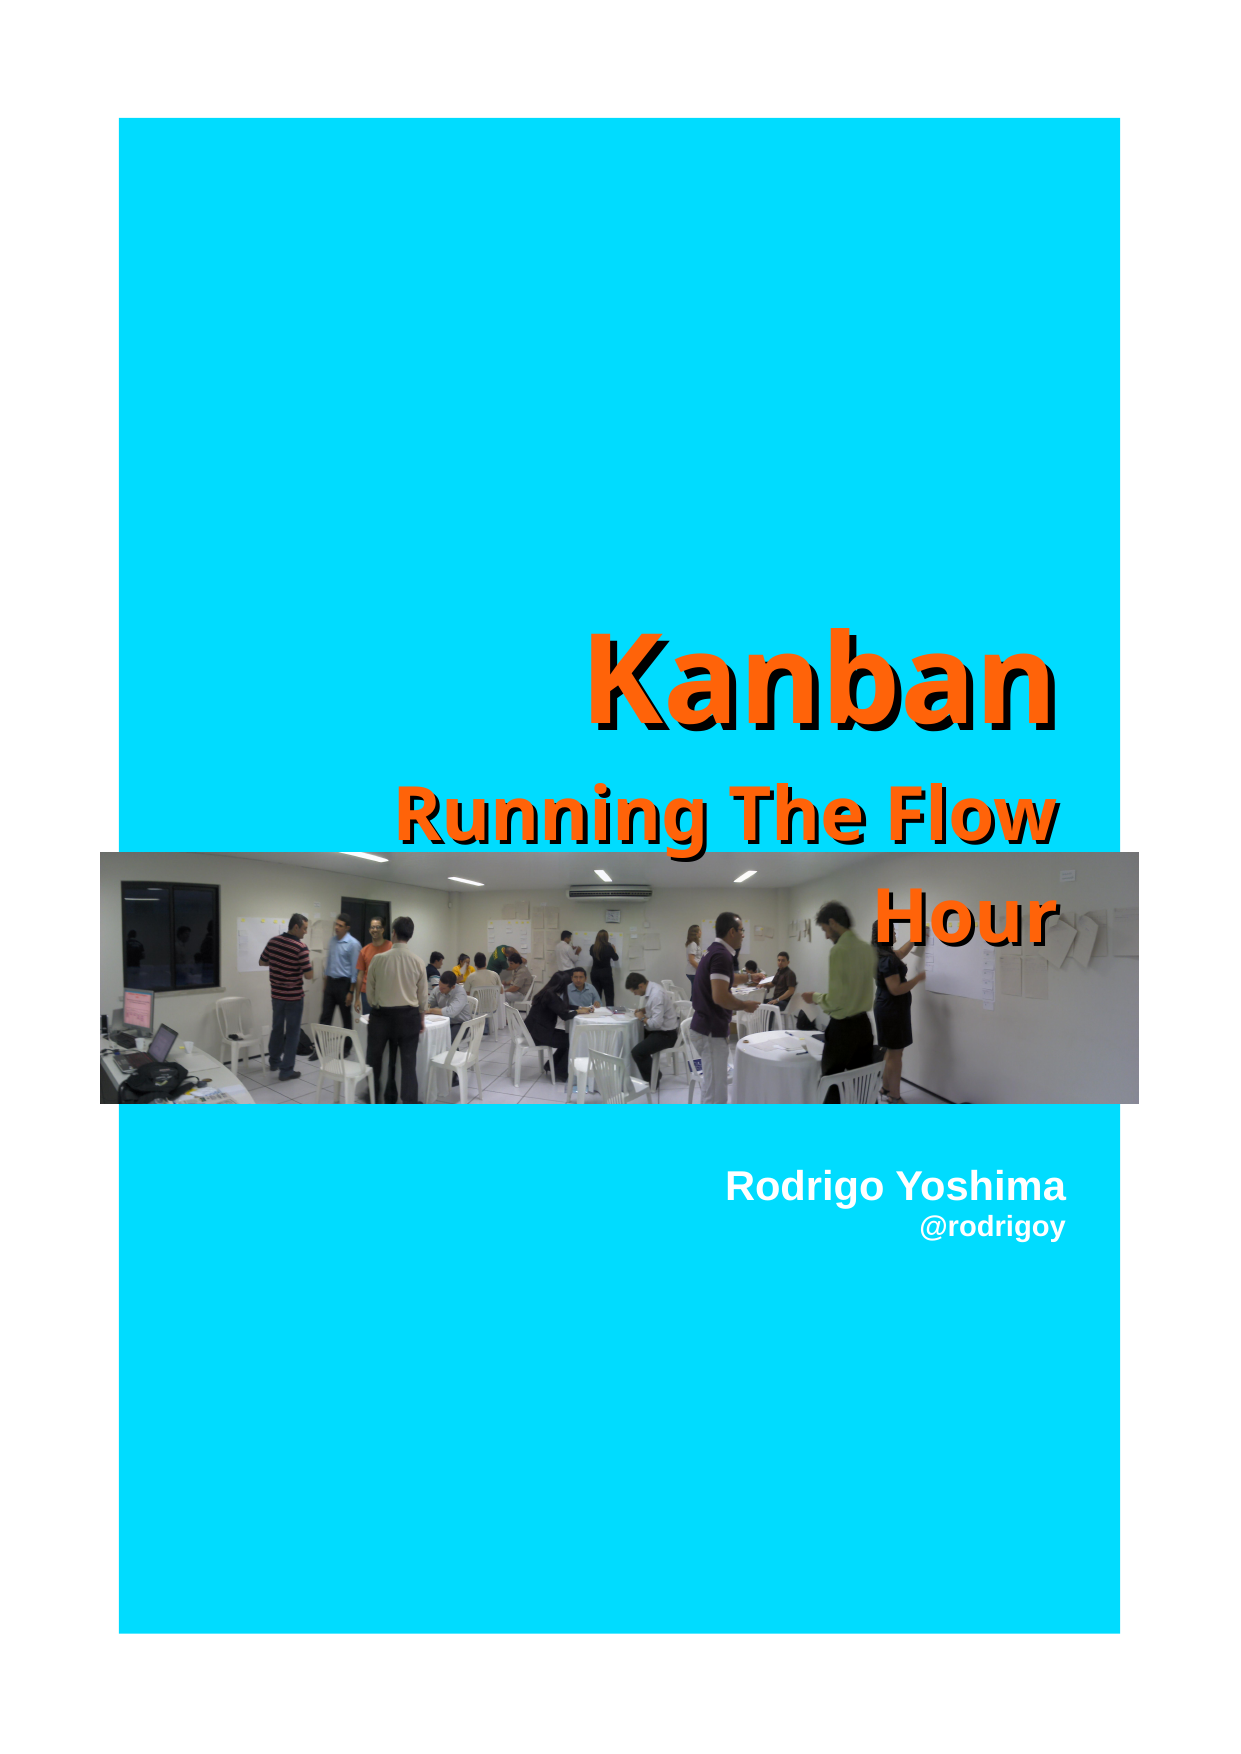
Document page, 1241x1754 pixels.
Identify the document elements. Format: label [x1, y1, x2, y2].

picture [100, 852, 1139, 1104]
